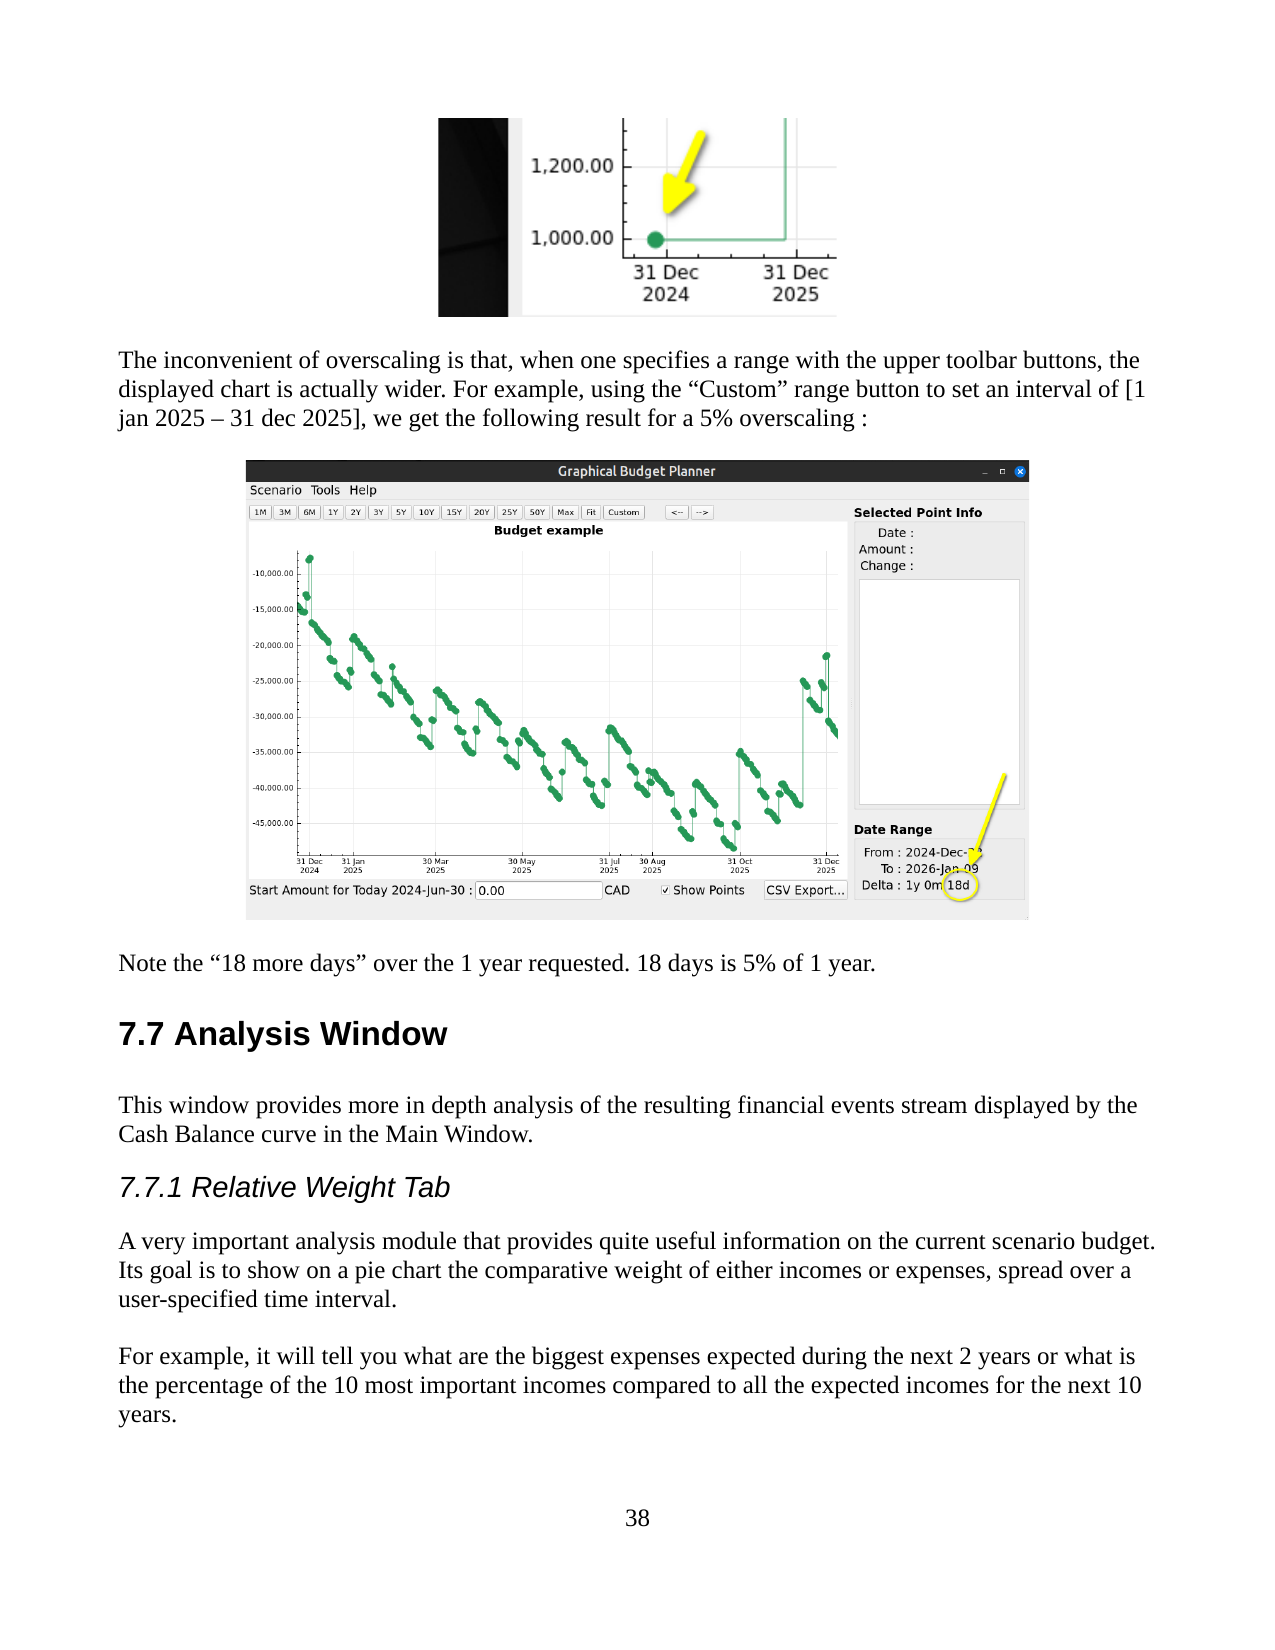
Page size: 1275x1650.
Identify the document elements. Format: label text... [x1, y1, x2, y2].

text This window provides more in depth analysis of the resulting financial events stream displayed by the Cash Balance curve in the Main Window. [118, 1090, 1157, 1148]
picture [245, 460, 1030, 920]
text A very important analysis module that provides quite useful information on the current scenario budget. Its goal is to show on a pie chart the comparative weight of either incomes or expenses, spread over a user-specified time interval. [118, 1226, 1157, 1312]
subtitle Relative Weight Tab [118, 1170, 1157, 1204]
text Note the “18 more days” over the 1 year requested. 18 days is 5% of 1 year. [118, 948, 1157, 977]
text The inconvenient of overscaling is that, when one specifies a range with the upper toolbar buttons, the displayed chart is actually wider. For example, using the “Custom” range button to set an interval of [1 jan 2025 – 31 dec 2025], we get the following result for a 5% overscaling : [118, 345, 1157, 431]
picture [438, 118, 837, 317]
text For example, it will tell you what are the biggest expenses expected during the next 2 years or what is the percentage of the 10 most important incomes compared to all the expected incomes for the next 10 years. [118, 1341, 1157, 1427]
subtitle Analysis Window [118, 1014, 1157, 1053]
